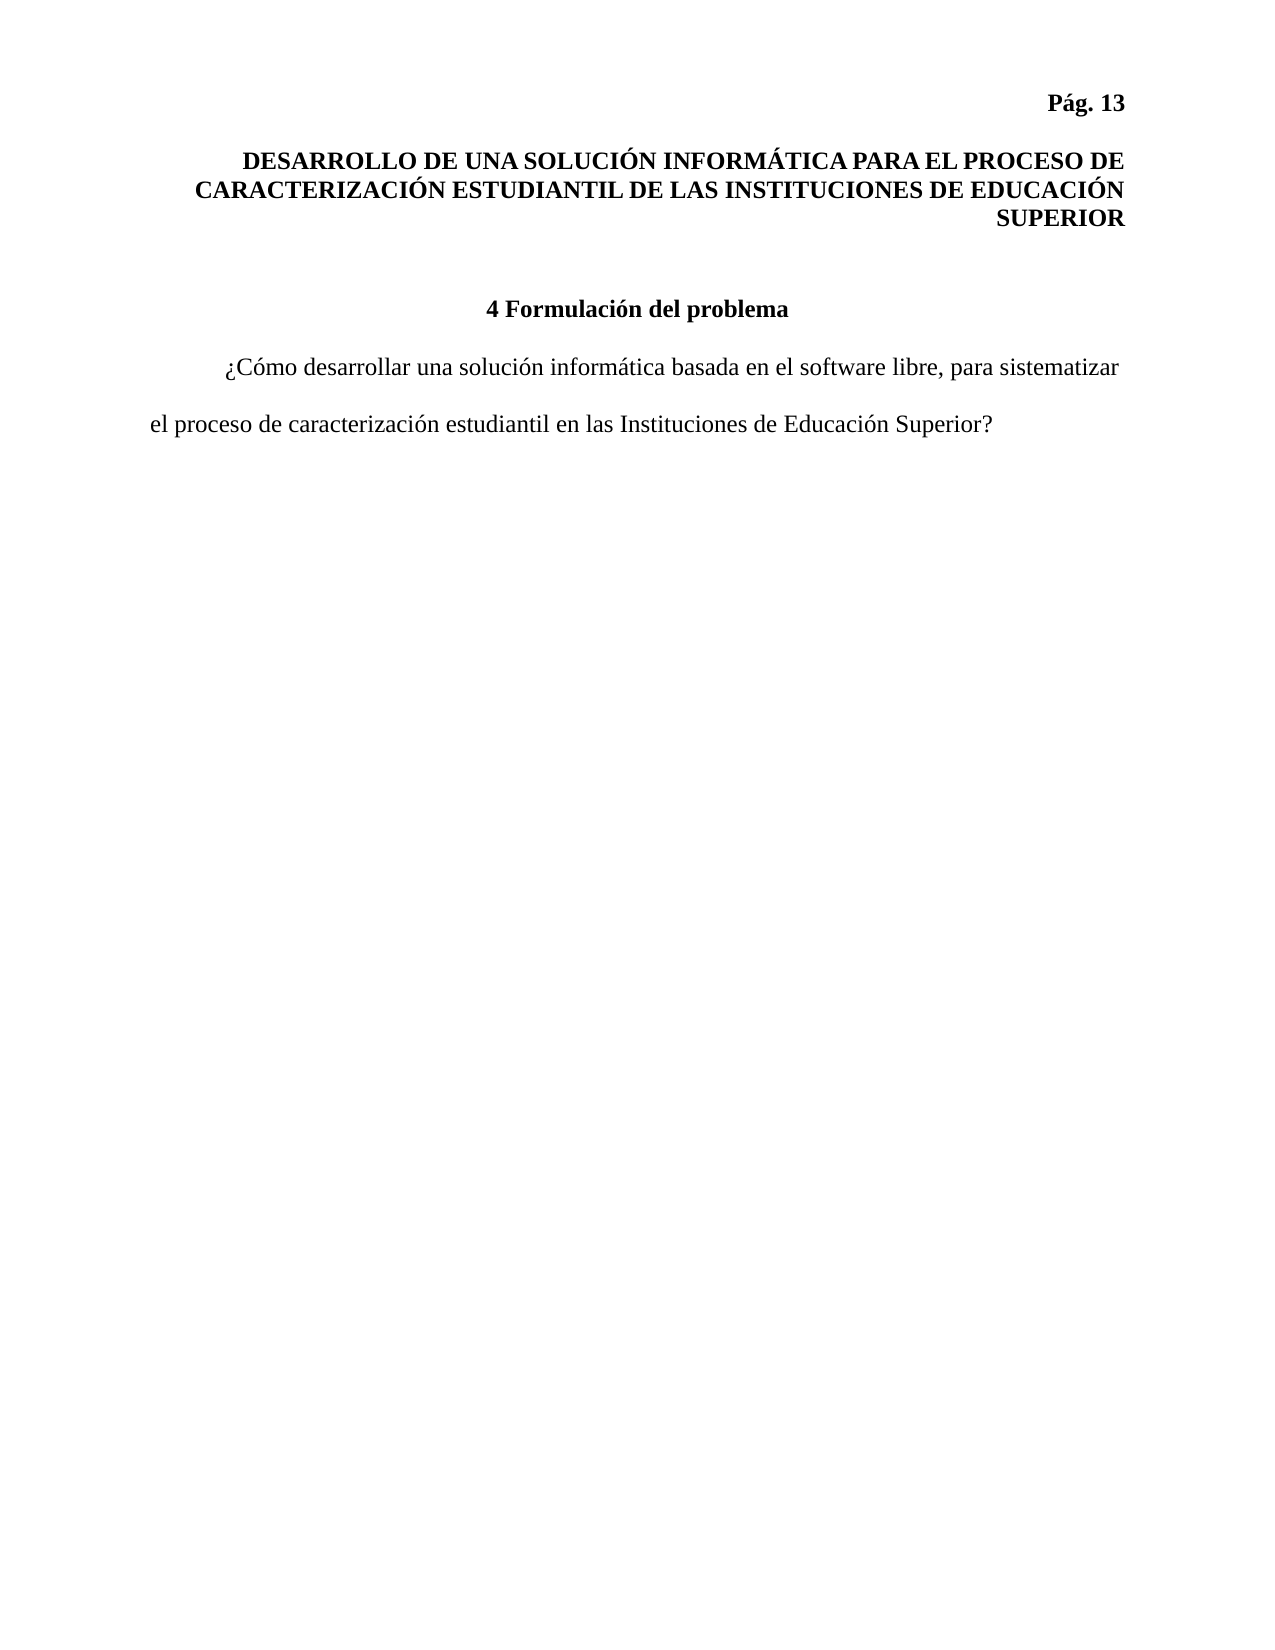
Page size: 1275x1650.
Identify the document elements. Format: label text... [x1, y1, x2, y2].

subtitle 4 Formulación del problema [150, 294, 1125, 323]
text ¿Cómo desarrollar una solución informática basada en el software libre, para sistematizar el proceso de caracterización estudiantil en las Instituciones de Educación Superior? [150, 352, 1125, 438]
